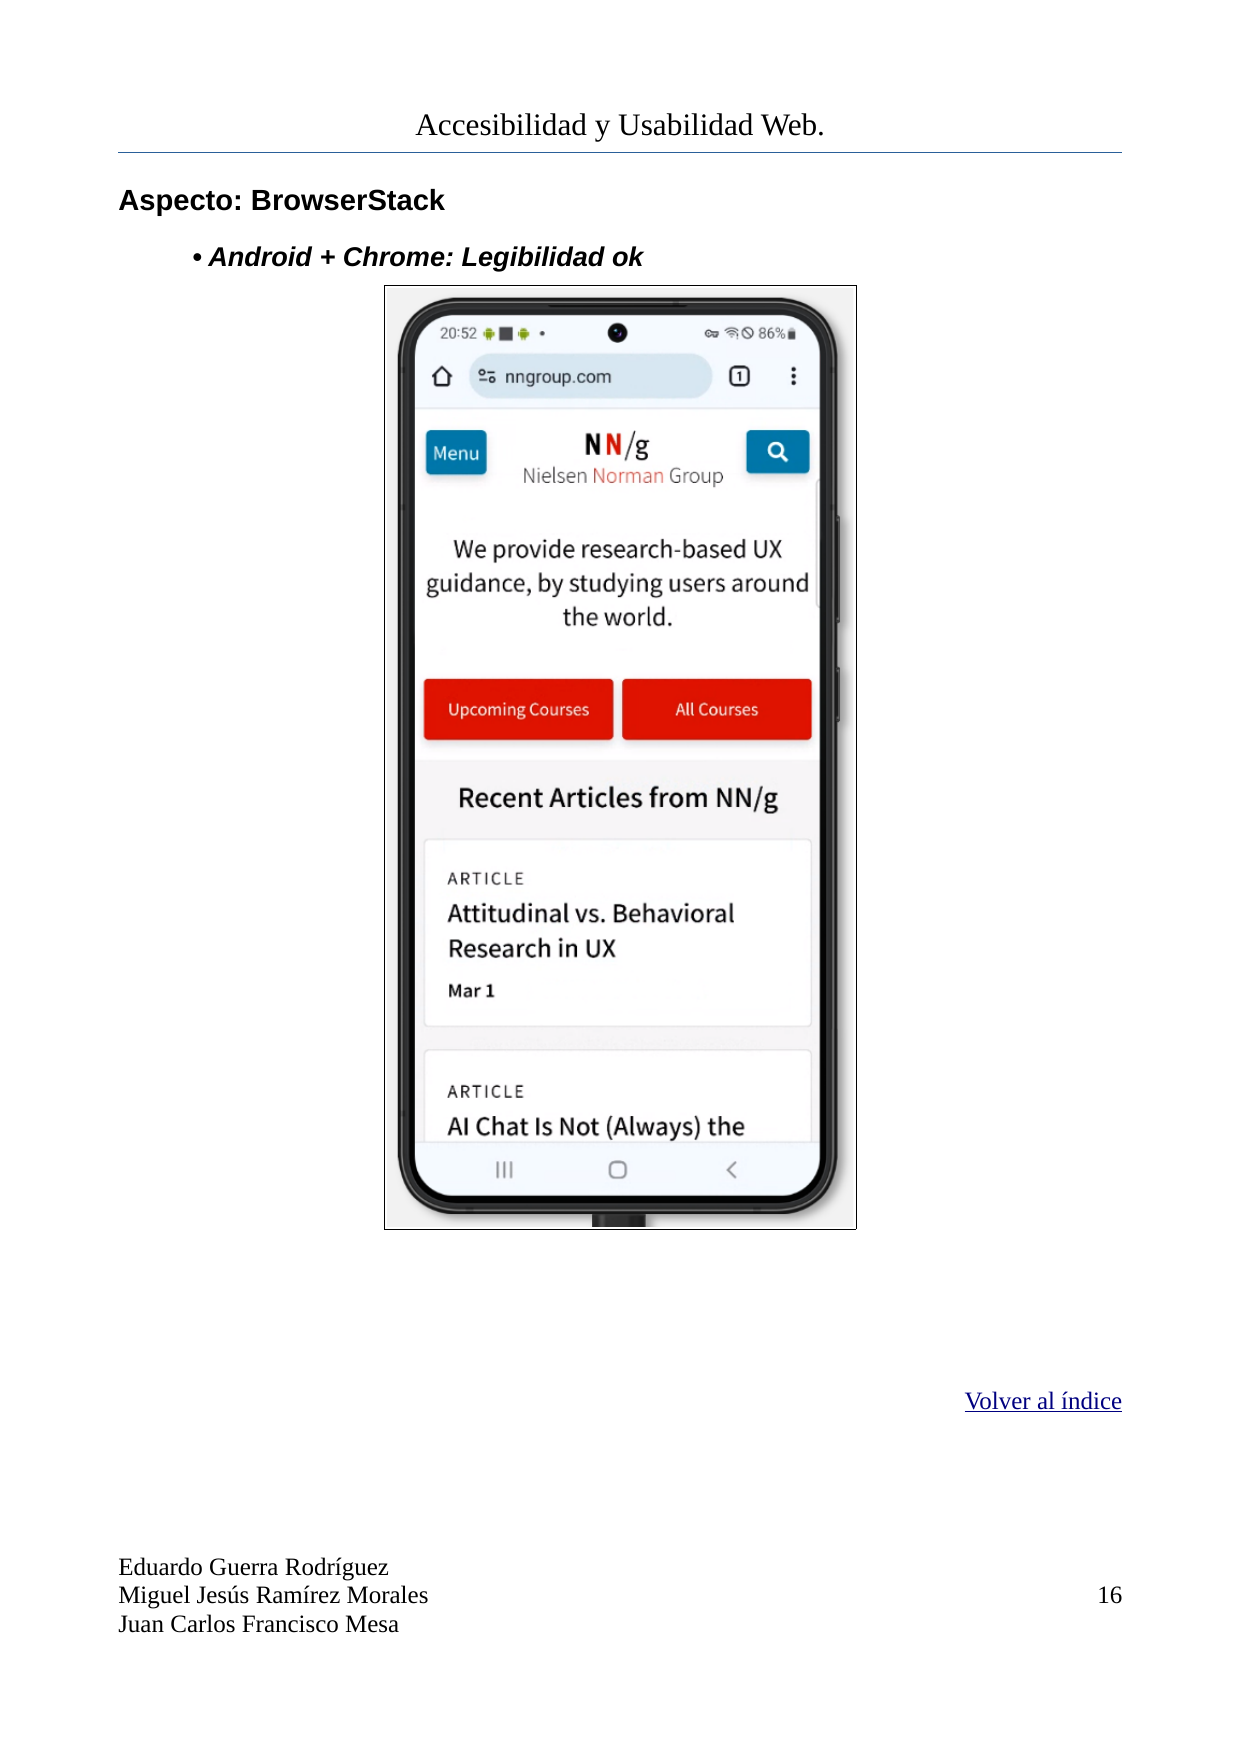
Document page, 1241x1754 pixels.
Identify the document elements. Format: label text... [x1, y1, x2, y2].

subtitle • Android + Chrome: Legibilidad ok [118, 241, 1122, 273]
text Volver al índice [118, 1386, 1122, 1414]
picture [387, 288, 854, 1227]
subtitle Aspecto: BrowserStack [118, 183, 1122, 216]
